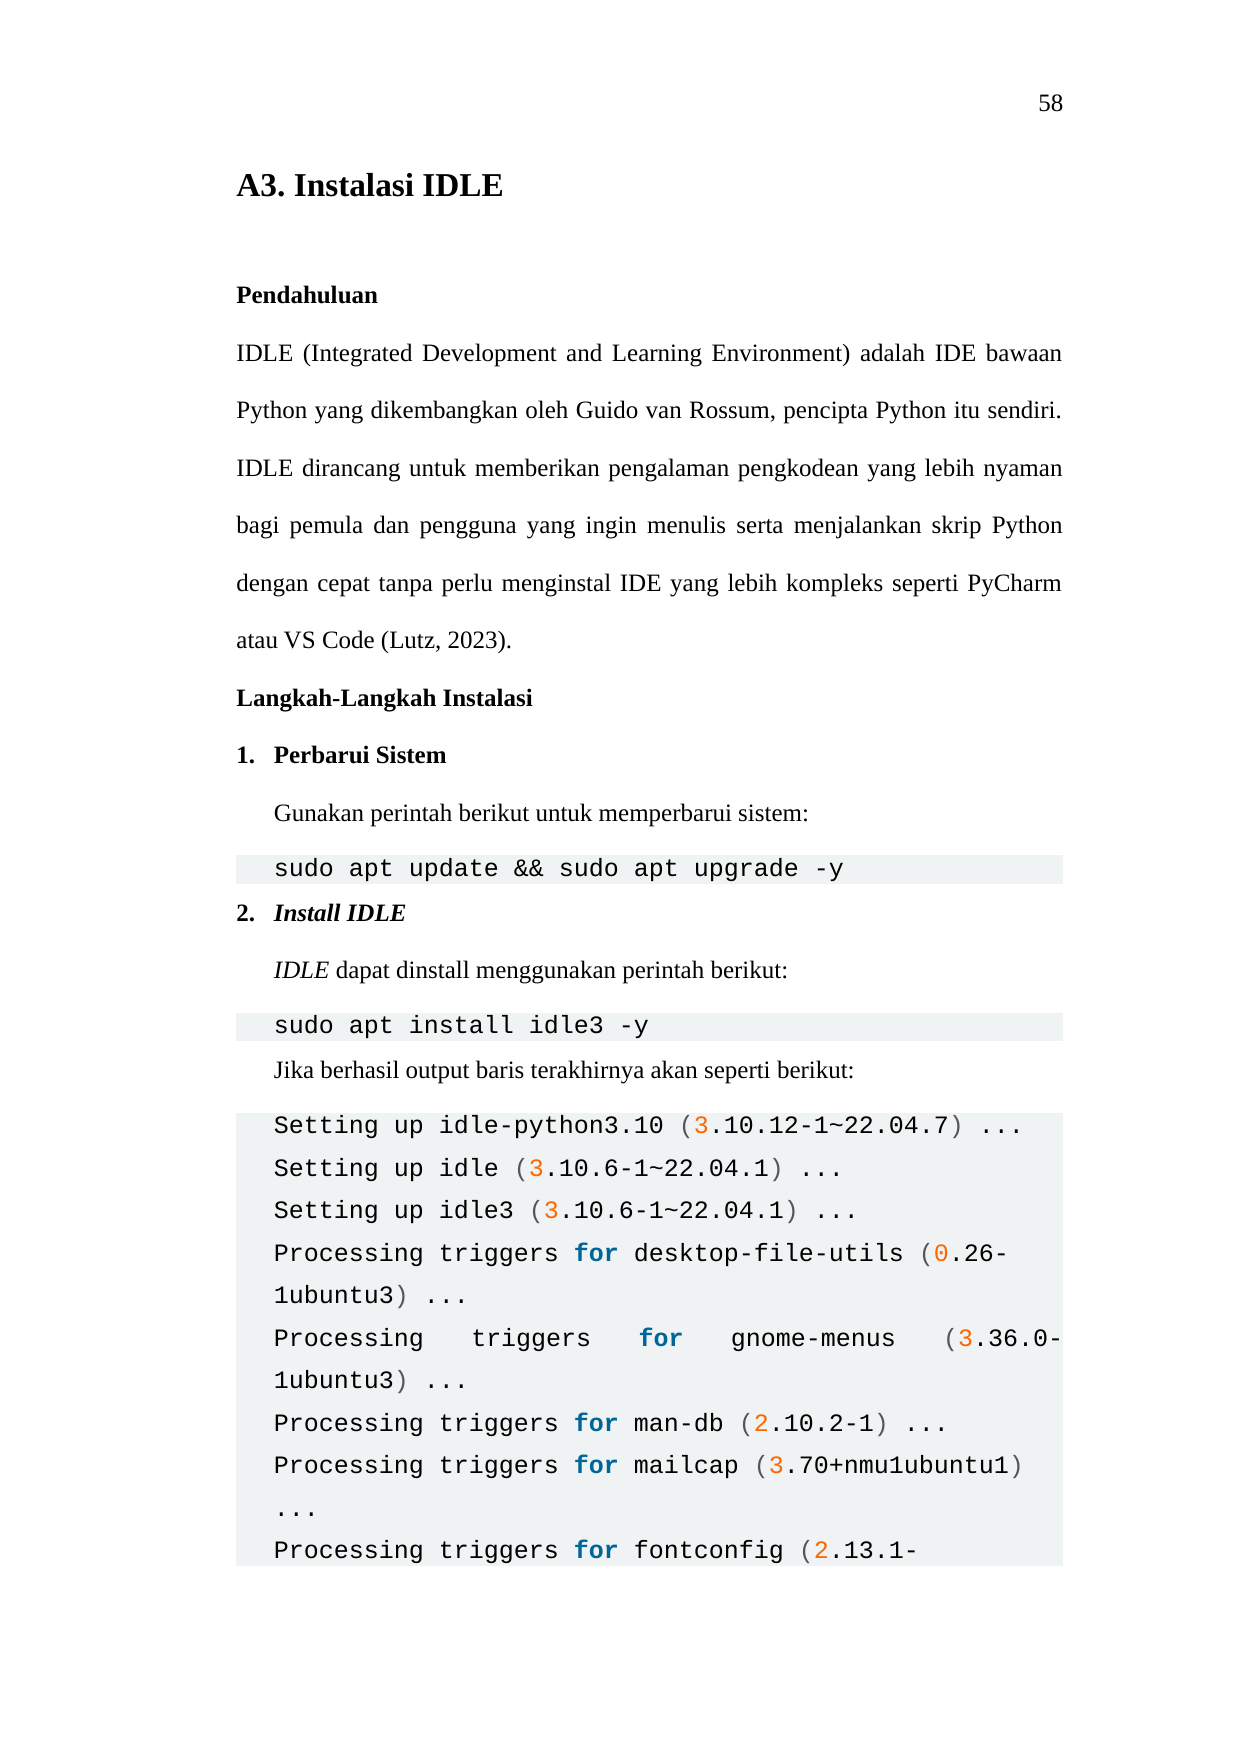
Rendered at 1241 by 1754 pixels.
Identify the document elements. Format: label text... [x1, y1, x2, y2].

list sudo apt install idle3 -y [236, 1013, 1063, 1041]
list Perbarui Sistem [236, 740, 1063, 769]
text Pendahuluan [236, 280, 1063, 309]
list IDLE dapat dinstall menggunakan perintah berikut: [236, 955, 1063, 984]
text Processing triggers for desktop-file-utils (0.26- [236, 1240, 1063, 1269]
list Jika berhasil output baris terakhirnya akan seperti berikut: [236, 1055, 1063, 1084]
text Setting up idle (3.10.6-1~22.04.1) ... [236, 1155, 1063, 1184]
text 1ubuntu3) ... [236, 1283, 1063, 1311]
text Processing triggers for man-db (2.10.2-1) ... [236, 1410, 1063, 1439]
text Setting up idle3 (3.10.6-1~22.04.1) ... [236, 1198, 1063, 1226]
text Setting up idle-python3.10 (3.10.12-1~22.04.7) ... [236, 1113, 1063, 1141]
text IDLE (Integrated Development and Learning Environment) adalah IDE bawaan Python yang dikembangkan oleh Guido van Rossum, pencipta Python itu sendiri. IDLE dirancang untuk memberikan pengalaman pengkodean yang lebih nyaman bagi pemula dan pengguna yang ingin menulis serta menjalankan skrip Python dengan cepat tanpa perlu menginstal IDE yang lebih kompleks seperti PyCharm atau VS Code (Lutz, 2023). [236, 338, 1063, 654]
text Processing triggers for mailcap (3.70+nmu1ubuntu1) [236, 1453, 1063, 1481]
text ... [236, 1495, 1063, 1524]
text Processing triggers for gnome-menus (3.36.0-1ubuntu3) ... [236, 1325, 1063, 1396]
text Langkah-Langkah Instalasi [236, 683, 1063, 712]
list Install IDLE [236, 898, 1063, 927]
list sudo apt update && sudo apt upgrade -y [236, 855, 1063, 884]
text Processing triggers for fontconfig (2.13.1- [236, 1538, 1063, 1566]
text A3. Instalasi IDLE [236, 165, 1063, 204]
list Gunakan perintah berikut untuk memperbarui sistem: [236, 798, 1063, 827]
